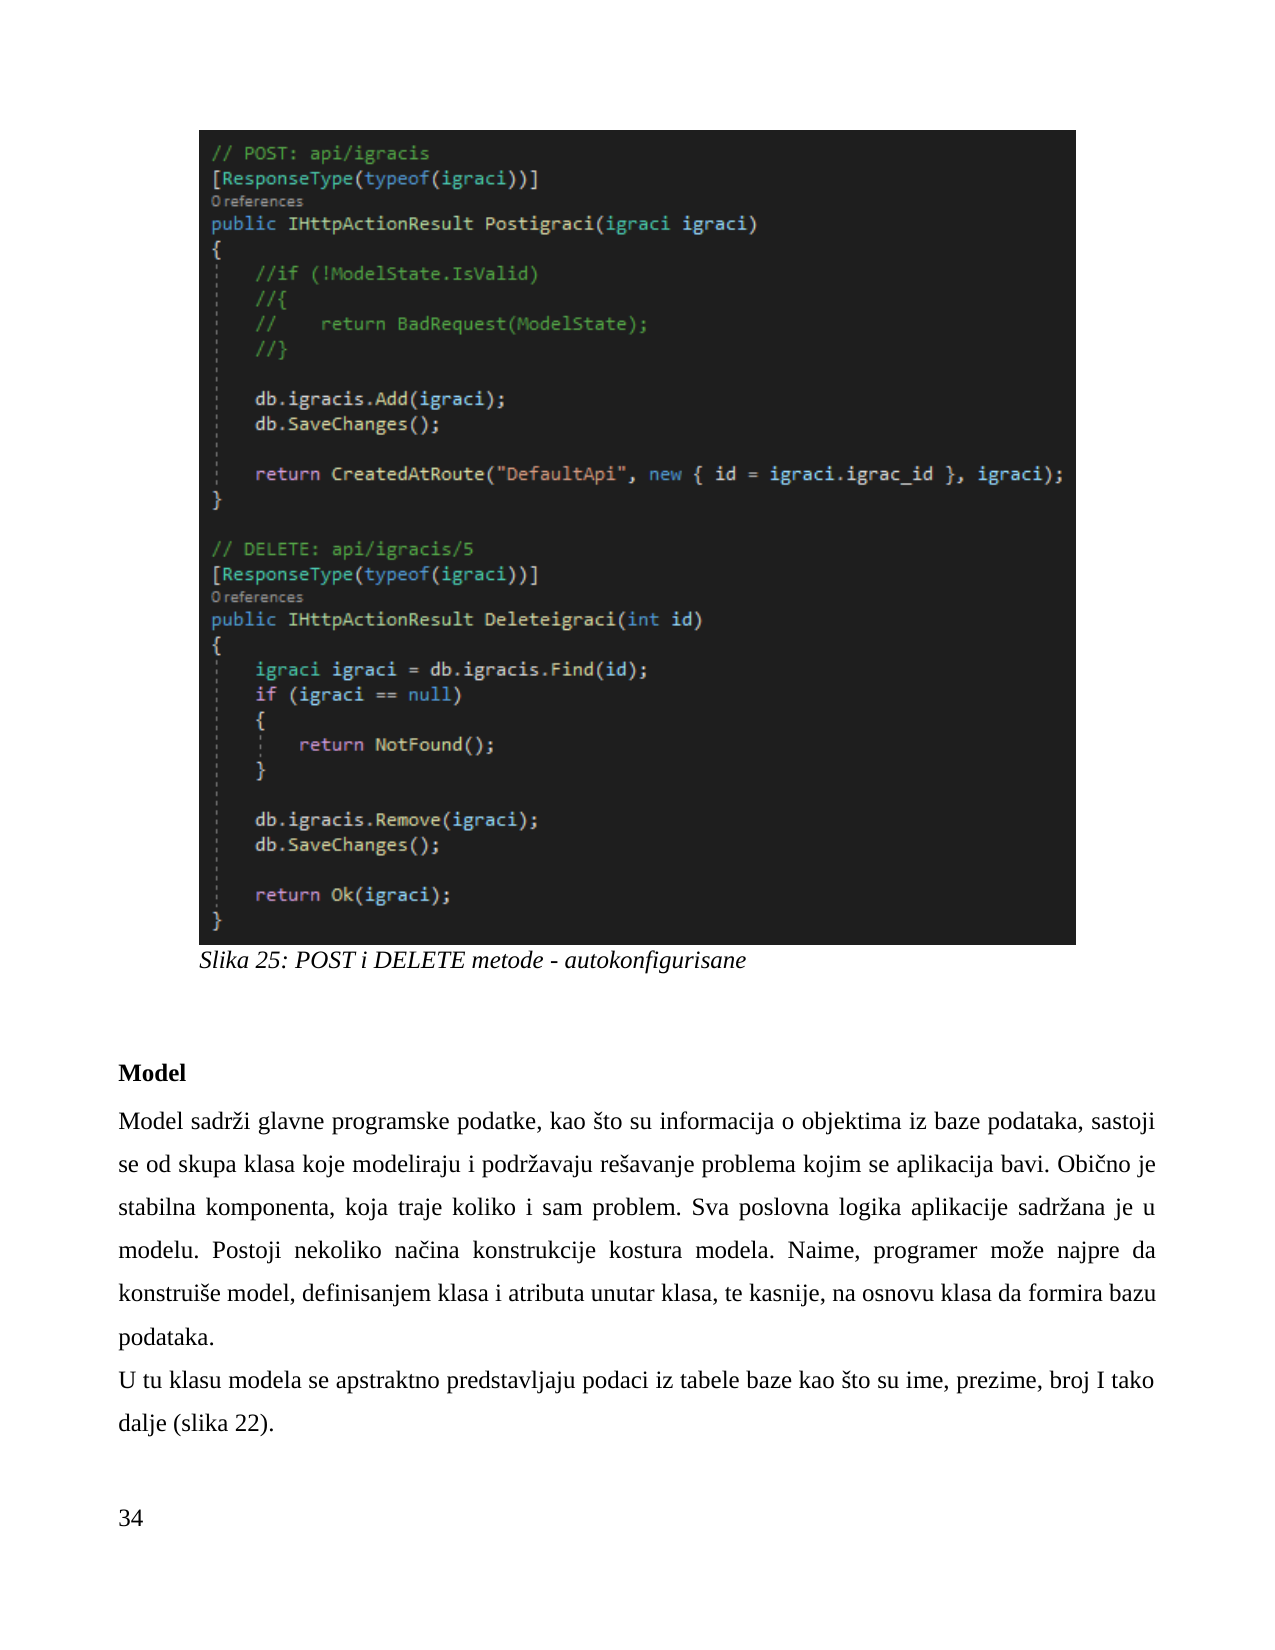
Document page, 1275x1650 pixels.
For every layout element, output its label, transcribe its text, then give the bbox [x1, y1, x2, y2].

text U tu klasu modela se apstraktno predstavljaju podaci iz tabele baze kao što su ime, prezime, broj I tako dalje (slika 22). [118, 1365, 1157, 1437]
text Slika 25: POST i DELETE metode - autokonfigurisane [199, 945, 1076, 973]
picture [199, 130, 1076, 945]
text Model sadrži glavne programske podatke, kao što su informacija o objektima iz baze podataka, sastoji se od skupa klasa koje modeliraju i podržavaju rešavanje problema kojim se aplikacija bavi. Obično je stabilna komponenta, koja traje koliko i sam problem. Sva poslovna logika aplikacije sadržana je u modelu. Postoji nekoliko načina konstrukcije kostura modela. Naime, programer može najpre da konstruiše model, definisanjem klasa i atributa unutar klasa, te kasnije, na osnovu klasa da formira bazu podataka. [118, 1106, 1157, 1350]
text Model [118, 1058, 1157, 1087]
